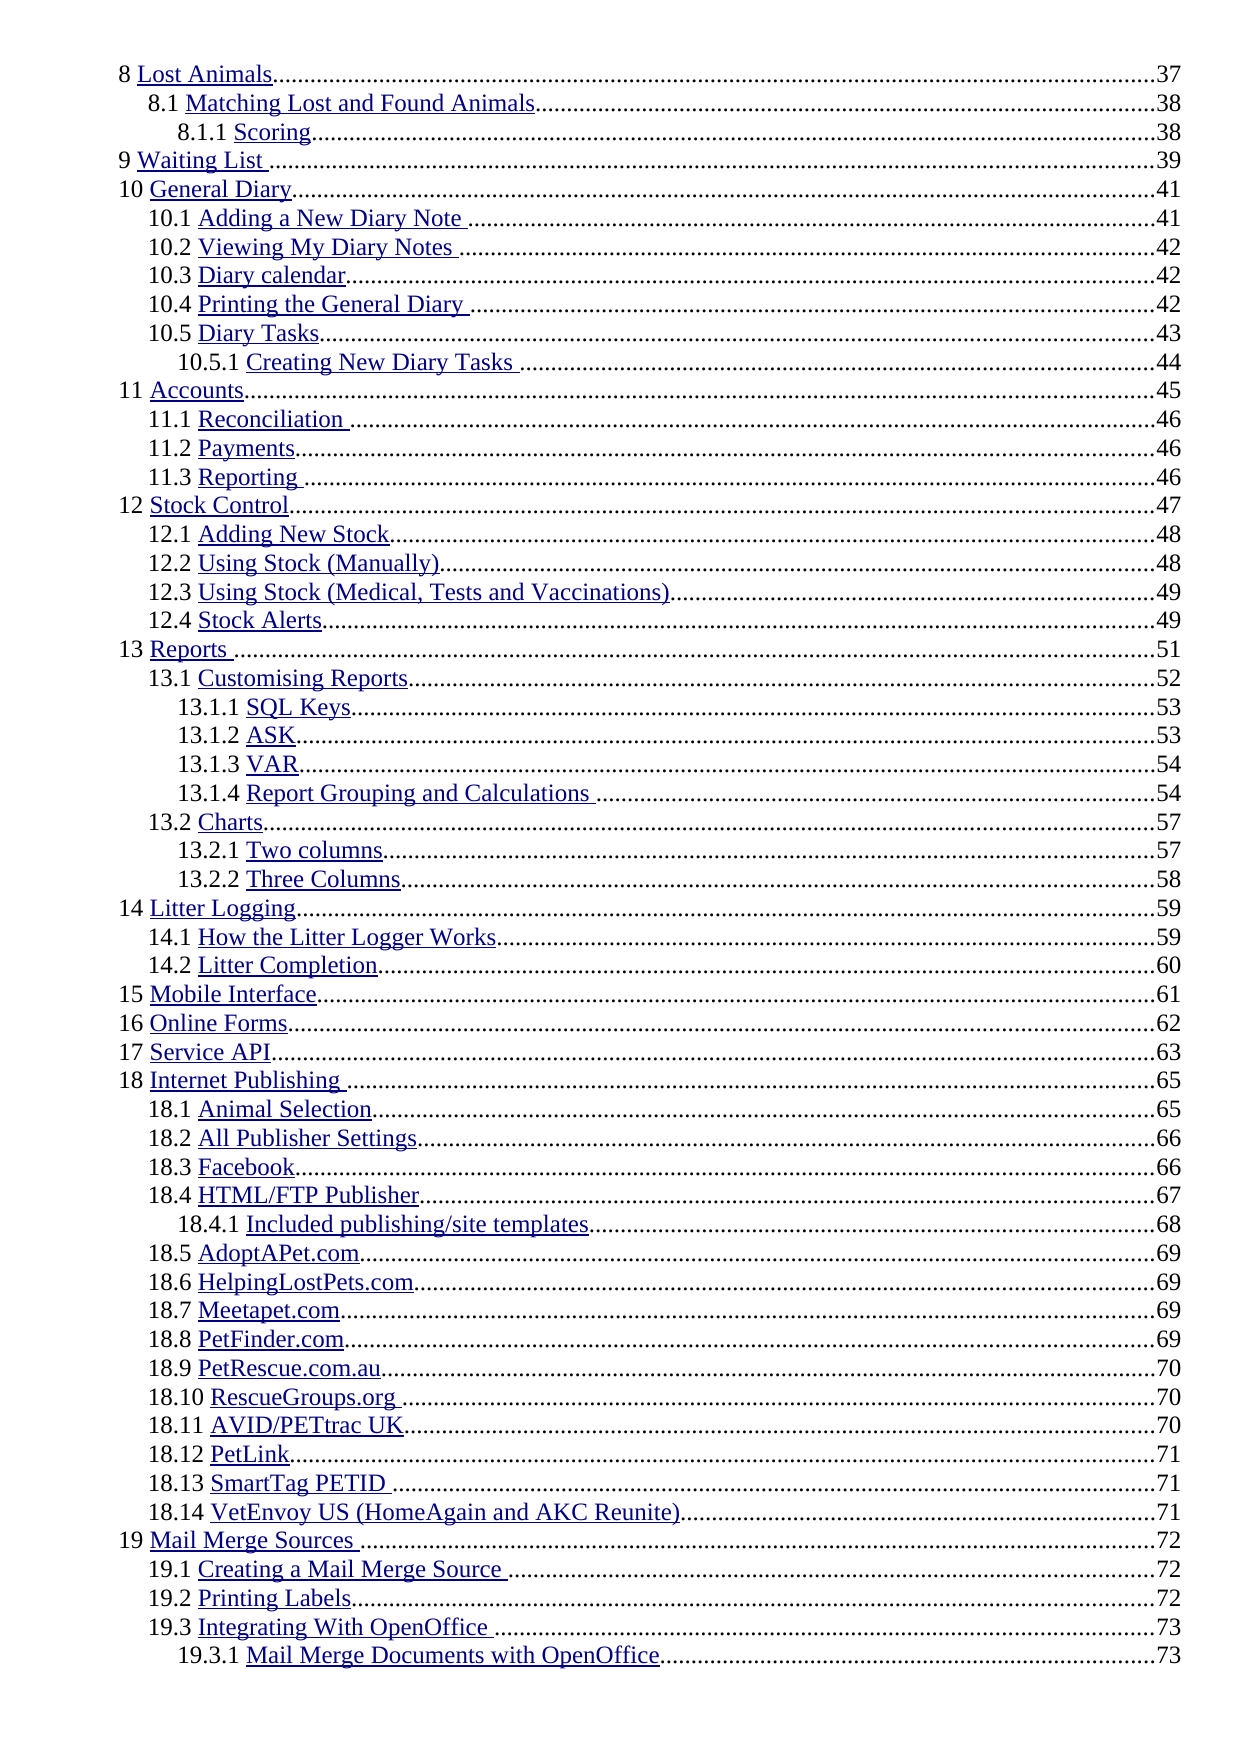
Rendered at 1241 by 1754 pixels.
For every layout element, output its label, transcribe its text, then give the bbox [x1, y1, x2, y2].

subtitle 13 Reports 51 [118, 634, 1181, 663]
subtitle 11 Accounts 45 [118, 375, 1181, 404]
text 18.4.1 Included publishing/site templates 68 [177, 1209, 1181, 1238]
text 18.1 Animal Selection 65 [148, 1094, 1181, 1123]
text 18.10 RescueGroups.org 70 [148, 1382, 1181, 1410]
text 13.1 Customising Reports 52 [148, 663, 1181, 692]
text 18.12 PetLink 71 [148, 1439, 1181, 1468]
text 14.2 Litter Completion 60 [148, 950, 1181, 979]
text 18.5 AdoptAPet.com 69 [148, 1238, 1181, 1267]
text 8.1.1 Scoring 38 [177, 117, 1181, 145]
subtitle 16 Online Forms 62 [118, 1008, 1181, 1037]
subtitle 12 Stock Control 47 [118, 490, 1181, 519]
text 11.2 Payments 46 [148, 433, 1181, 462]
text 14.1 How the Litter Logger Works 59 [148, 922, 1181, 950]
text 13.2.2 Three Columns 58 [177, 864, 1181, 893]
subtitle 14 Litter Logging 59 [118, 893, 1181, 922]
subtitle 19 Mail Merge Sources 72 [118, 1525, 1181, 1554]
text 18.9 PetRescue.com.au 70 [148, 1353, 1181, 1382]
subtitle 17 Service API 63 [118, 1037, 1181, 1065]
text 18.3 Facebook 66 [148, 1152, 1181, 1180]
text 11.1 Reconciliation 46 [148, 404, 1181, 433]
text 19.2 Printing Labels 72 [148, 1583, 1181, 1612]
text 10.5.1 Creating New Diary Tasks 44 [177, 347, 1181, 375]
text 10.3 Diary calendar 42 [148, 260, 1181, 289]
text 18.11 AVID/PETtrac UK 70 [148, 1410, 1181, 1439]
text 12.4 Stock Alerts 49 [148, 605, 1181, 634]
text 10.5 Diary Tasks 43 [148, 318, 1181, 347]
text 12.2 Using Stock (Manually) 48 [148, 548, 1181, 577]
text 10.4 Printing the General Diary 42 [148, 289, 1181, 318]
text 8.1 Matching Lost and Found Animals 38 [148, 88, 1181, 117]
text 13.1.3 VAR 54 [177, 749, 1181, 778]
text 10.1 Adding a New Diary Note 41 [148, 203, 1181, 232]
text 19.1 Creating a Mail Merge Source 72 [148, 1554, 1181, 1583]
text 11.3 Reporting 46 [148, 462, 1181, 490]
text 13.2 Charts 57 [148, 807, 1181, 835]
text 18.6 HelpingLostPets.com 69 [148, 1267, 1181, 1295]
subtitle 8 Lost Animals 37 [118, 59, 1181, 88]
text 18.7 Meetapet.com 69 [148, 1295, 1181, 1324]
text 18.14 VetEnvoy US (HomeAgain and AKC Reunite) 71 [148, 1497, 1181, 1525]
text 19.3.1 Mail Merge Documents with OpenOffice 73 [177, 1640, 1181, 1669]
text 18.8 PetFinder.com 69 [148, 1324, 1181, 1353]
text 13.2.1 Two columns 57 [177, 835, 1181, 864]
text 18.13 SmartTag PETID 71 [148, 1468, 1181, 1497]
subtitle 10 General Diary 41 [118, 174, 1181, 203]
subtitle 9 Waiting List 39 [118, 145, 1181, 174]
text 12.3 Using Stock (Medical, Tests and Vaccinations) 49 [148, 577, 1181, 605]
text 13.1.2 ASK 53 [177, 720, 1181, 749]
text 13.1.1 SQL Keys 53 [177, 692, 1181, 720]
text 10.2 Viewing My Diary Notes 42 [148, 232, 1181, 260]
subtitle 18 Internet Publishing 65 [118, 1065, 1181, 1094]
text 12.1 Adding New Stock 48 [148, 519, 1181, 548]
text 13.1.4 Report Grouping and Calculations 54 [177, 778, 1181, 807]
subtitle 15 Mobile Interface 61 [118, 979, 1181, 1008]
text 19.3 Integrating With OpenOffice 73 [148, 1612, 1181, 1640]
text 18.4 HTML/FTP Publisher 67 [148, 1180, 1181, 1209]
text 18.2 All Publisher Settings 66 [148, 1123, 1181, 1152]
